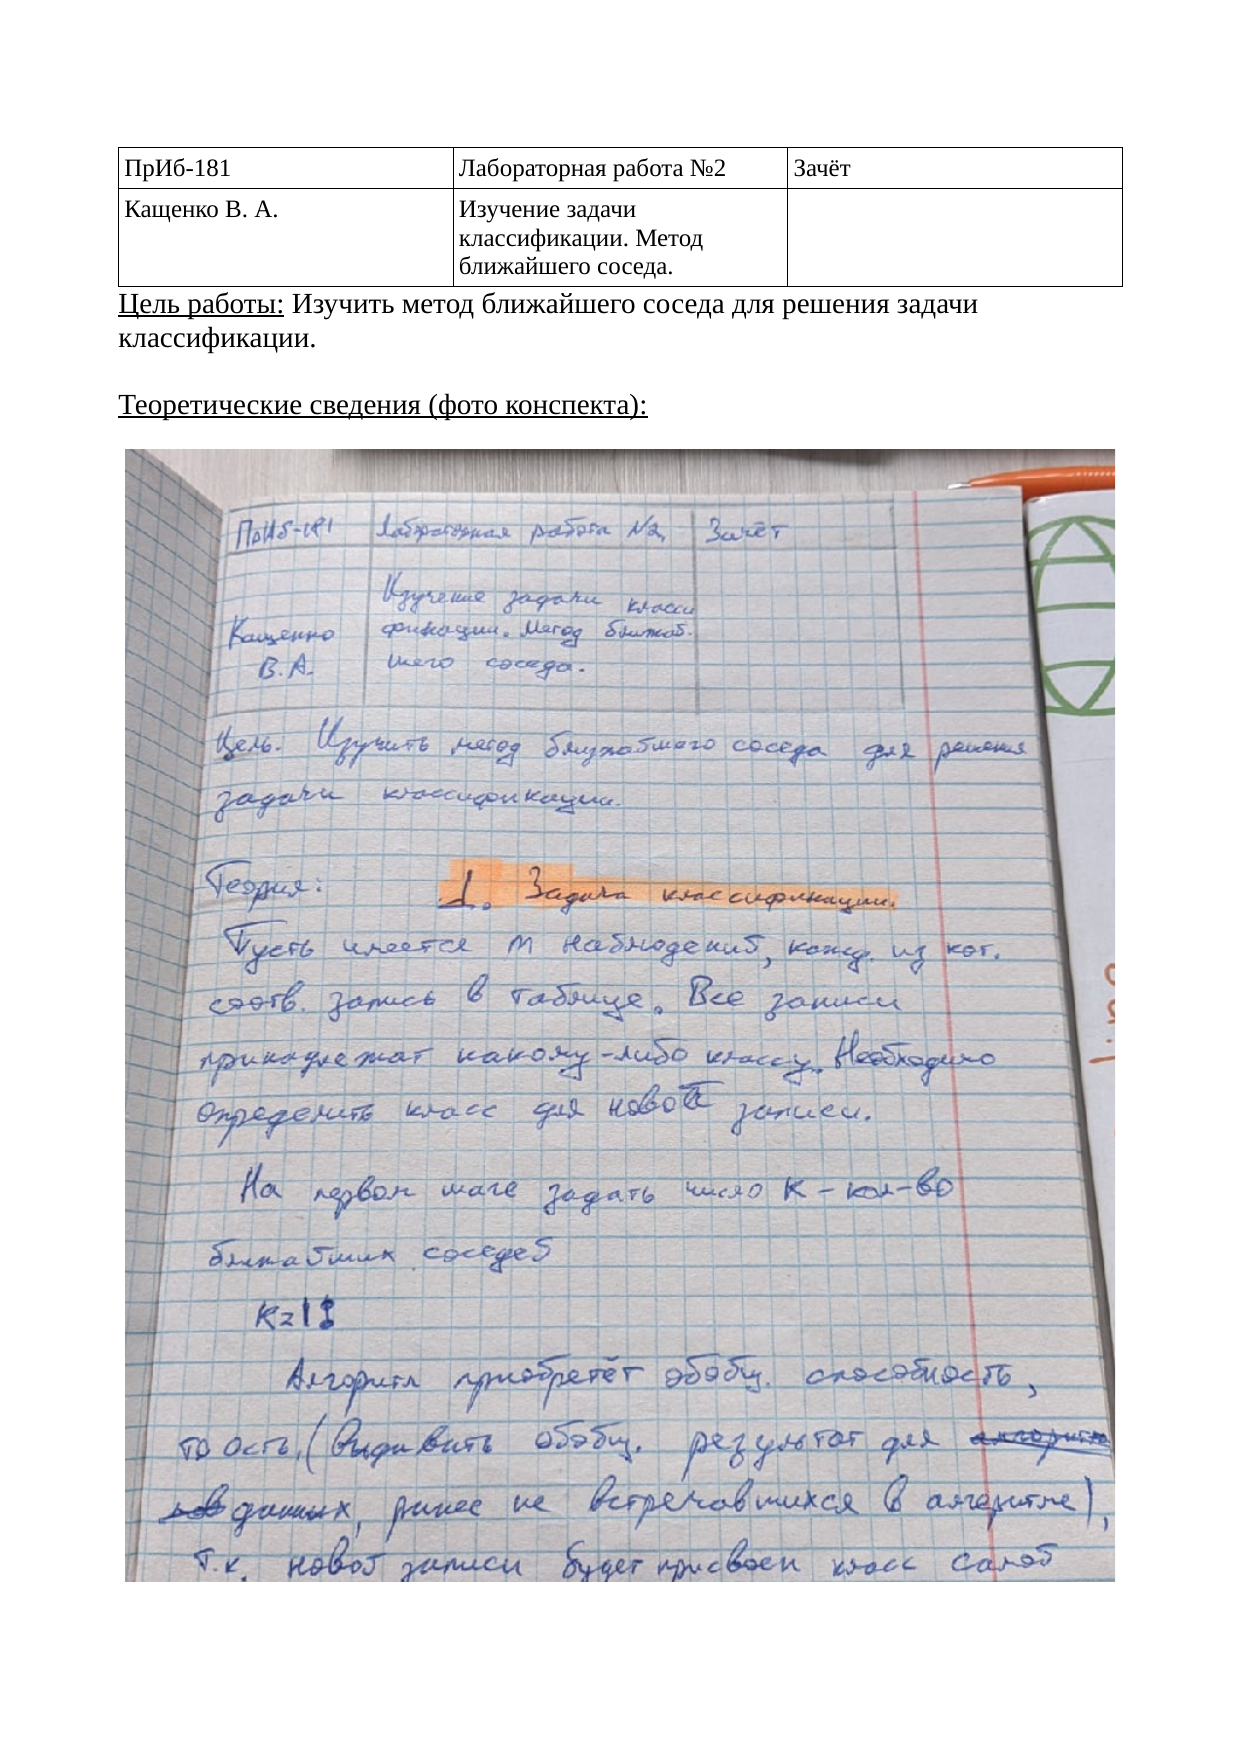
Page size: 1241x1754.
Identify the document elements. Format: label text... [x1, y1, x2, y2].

text Цель работы: Изучить метод ближайшего соседа для решения задачи классификации. [118, 287, 1122, 353]
table_cell Изучение задачи классификации. Метод ближайшего соседа. [454, 189, 787, 286]
table_header Зачёт [788, 148, 1122, 188]
table_cell Кащенко В. А. [119, 189, 453, 286]
table_header Лабораторная работа №2 [454, 148, 787, 188]
picture [125, 449, 1116, 1582]
table_cell [788, 189, 1122, 286]
table_header ПрИб-181 [119, 148, 453, 188]
text Теоретические сведения (фото конспекта): [118, 387, 1122, 421]
